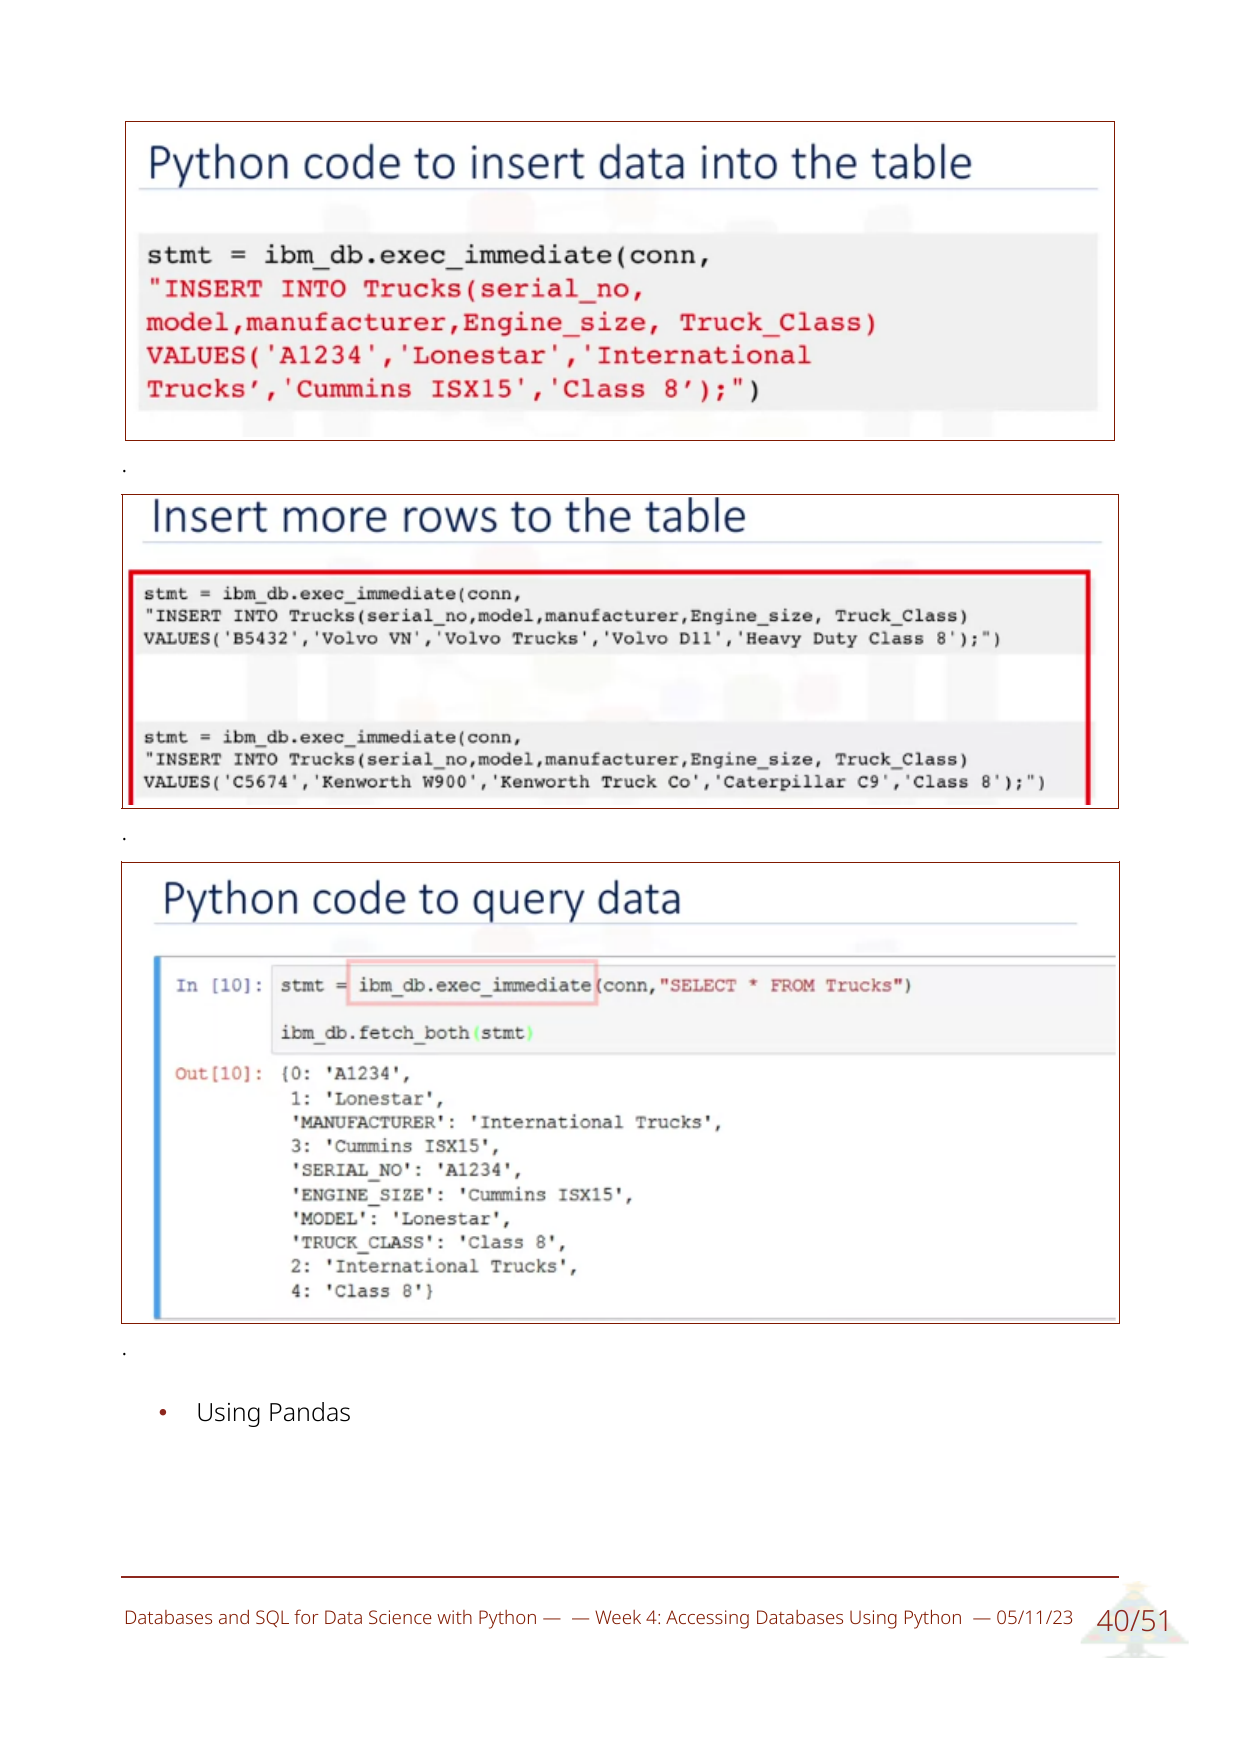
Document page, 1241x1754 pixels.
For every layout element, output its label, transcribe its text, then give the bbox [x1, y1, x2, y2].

text . [121, 121, 1119, 479]
text . [121, 809, 1119, 847]
picture [124, 497, 1116, 805]
picture [124, 864, 1116, 1321]
text [122, 863, 1119, 1323]
text [123, 495, 1118, 808]
text . [121, 1324, 1119, 1363]
picture [128, 124, 1112, 437]
list Using Pandas [158, 1395, 1119, 1429]
